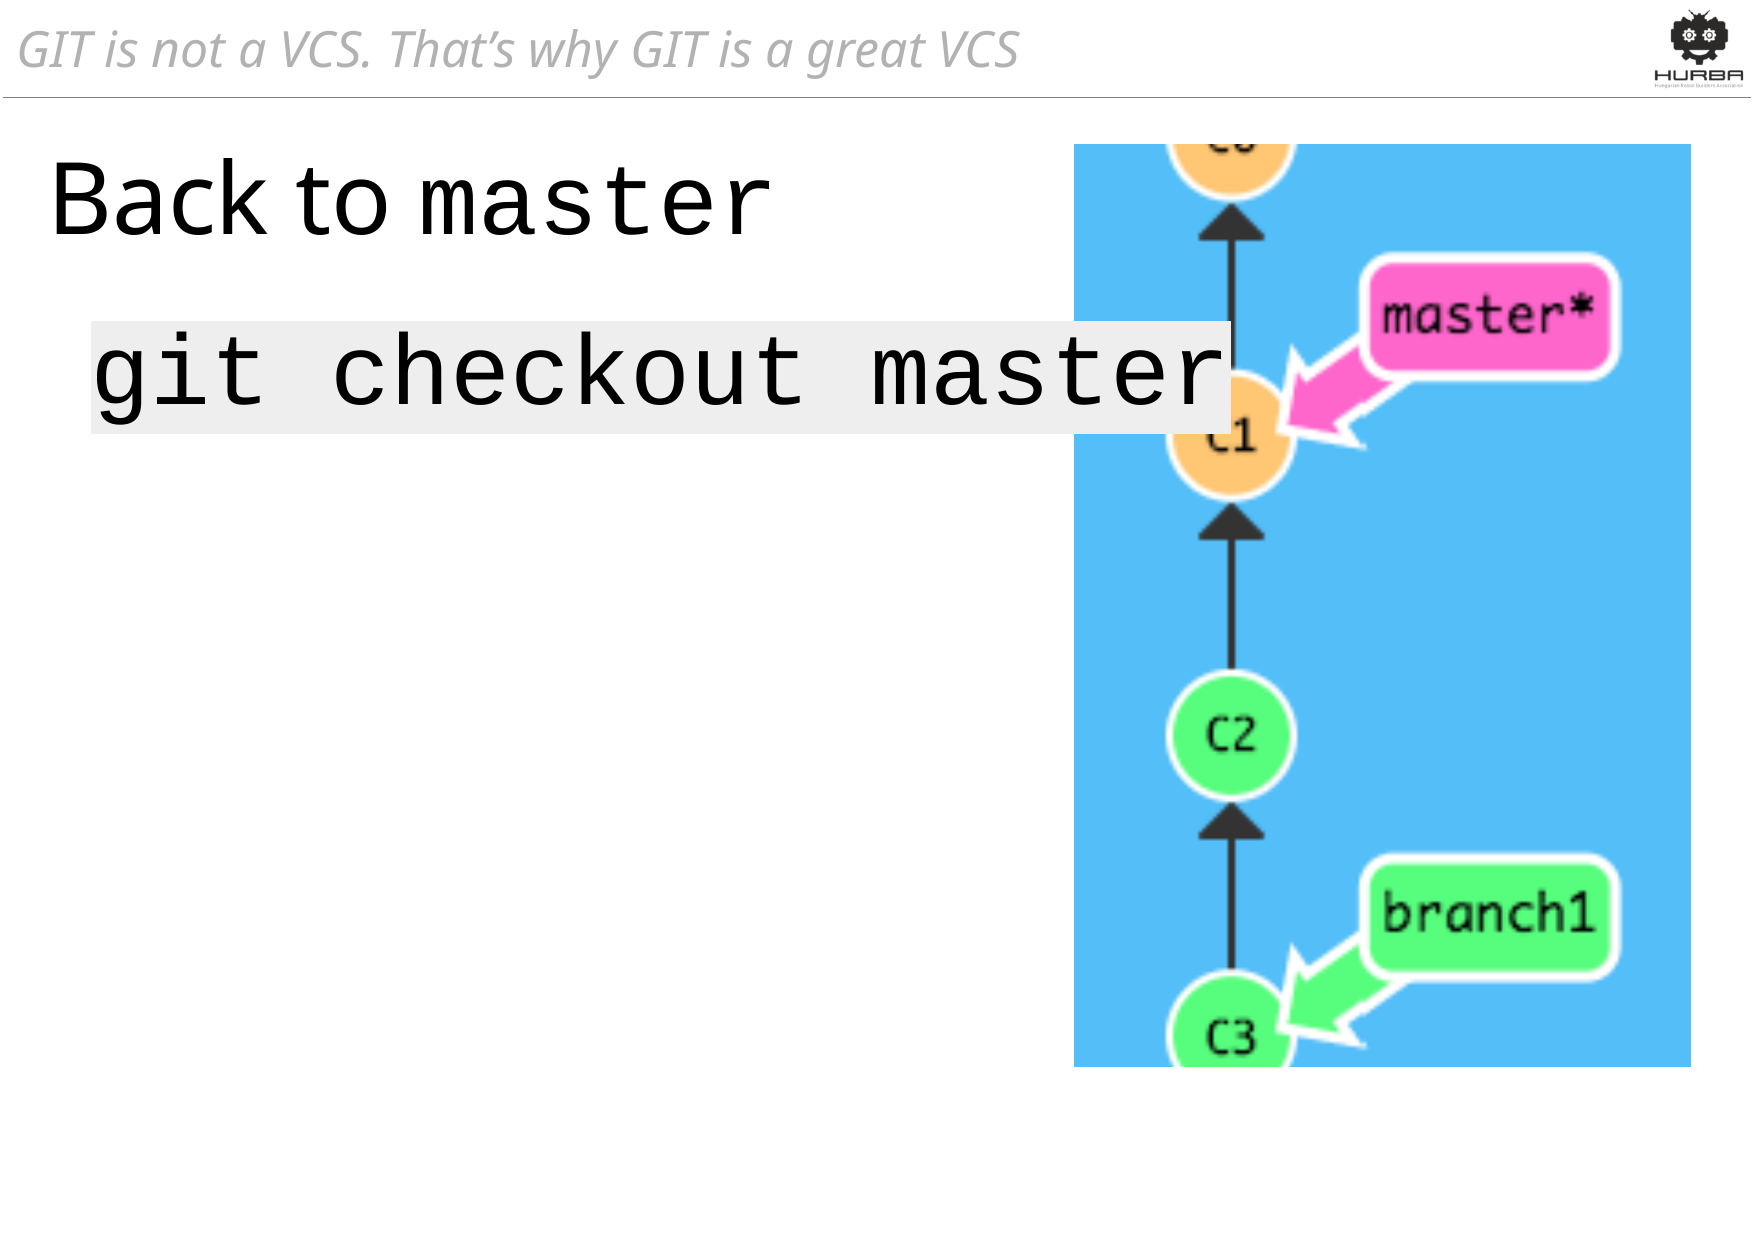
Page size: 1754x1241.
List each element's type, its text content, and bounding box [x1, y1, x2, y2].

text git checkout master [3, 321, 1074, 434]
text git checkout master [1691, 321, 1751, 434]
picture [1644, 3, 1754, 102]
picture [1074, 144, 1691, 1067]
text Back to master [3, 127, 1751, 264]
